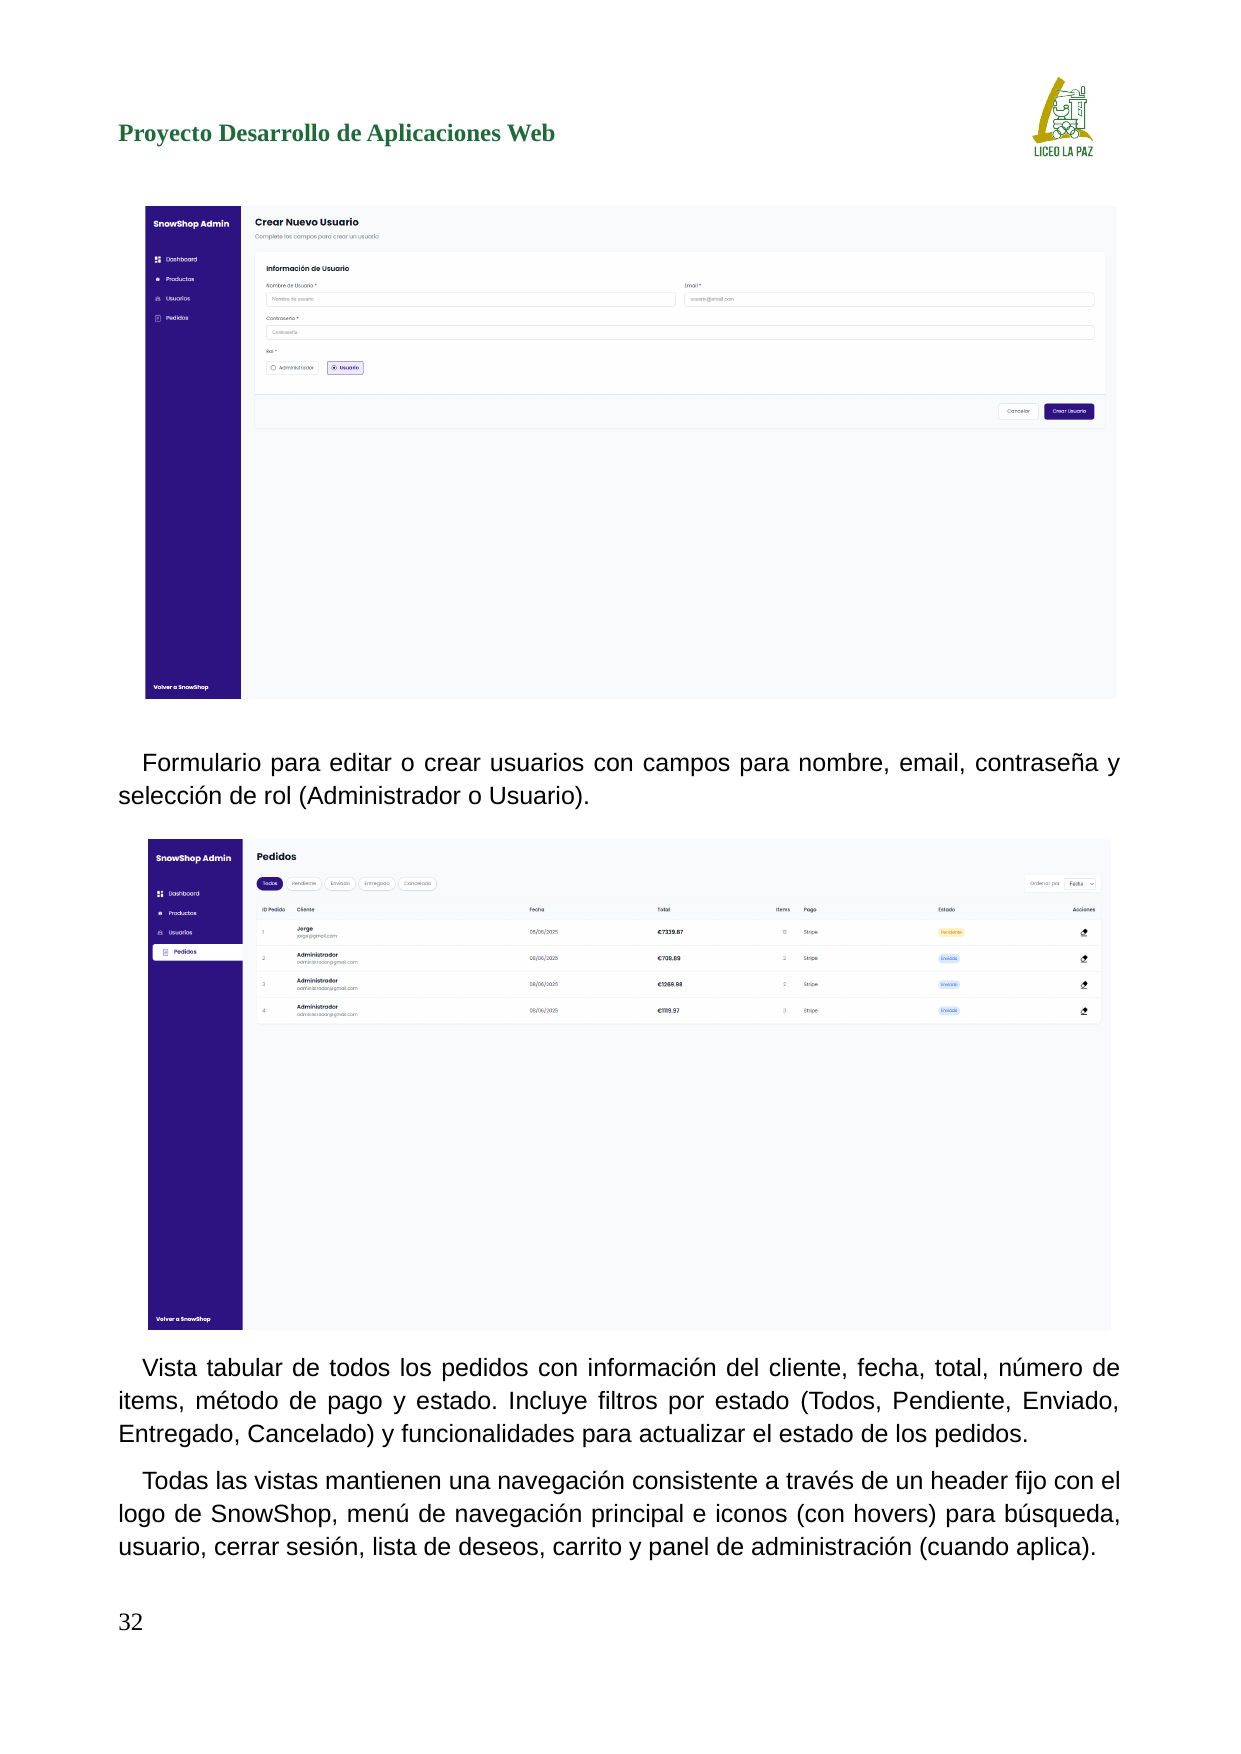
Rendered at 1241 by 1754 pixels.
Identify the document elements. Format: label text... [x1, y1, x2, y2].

text Vista tabular de todos los pedidos con información del cliente, fecha, total, número de items, método de pago y estado. Incluye filtros por estado (Todos, Pendiente, Enviado, Entregado, Cancelado) y funcionalidades para actualizar el estado de los pedidos. [118, 1353, 1122, 1447]
picture [1025, 70, 1100, 165]
picture [145, 206, 1117, 699]
picture [148, 839, 1111, 1330]
text Todas las vistas mantienen una navegación consistente a través de un header fijo con el logo de SnowShop, menú de navegación principal e iconos (con hovers) para búsqueda, usuario, cerrar sesión, lista de deseos, carrito y panel de administración (cuando aplica). [118, 1466, 1122, 1561]
text Formulario para editar o crear usuarios con campos para nombre, email, contraseña y selección de rol (Administrador o Usuario). [118, 748, 1122, 810]
